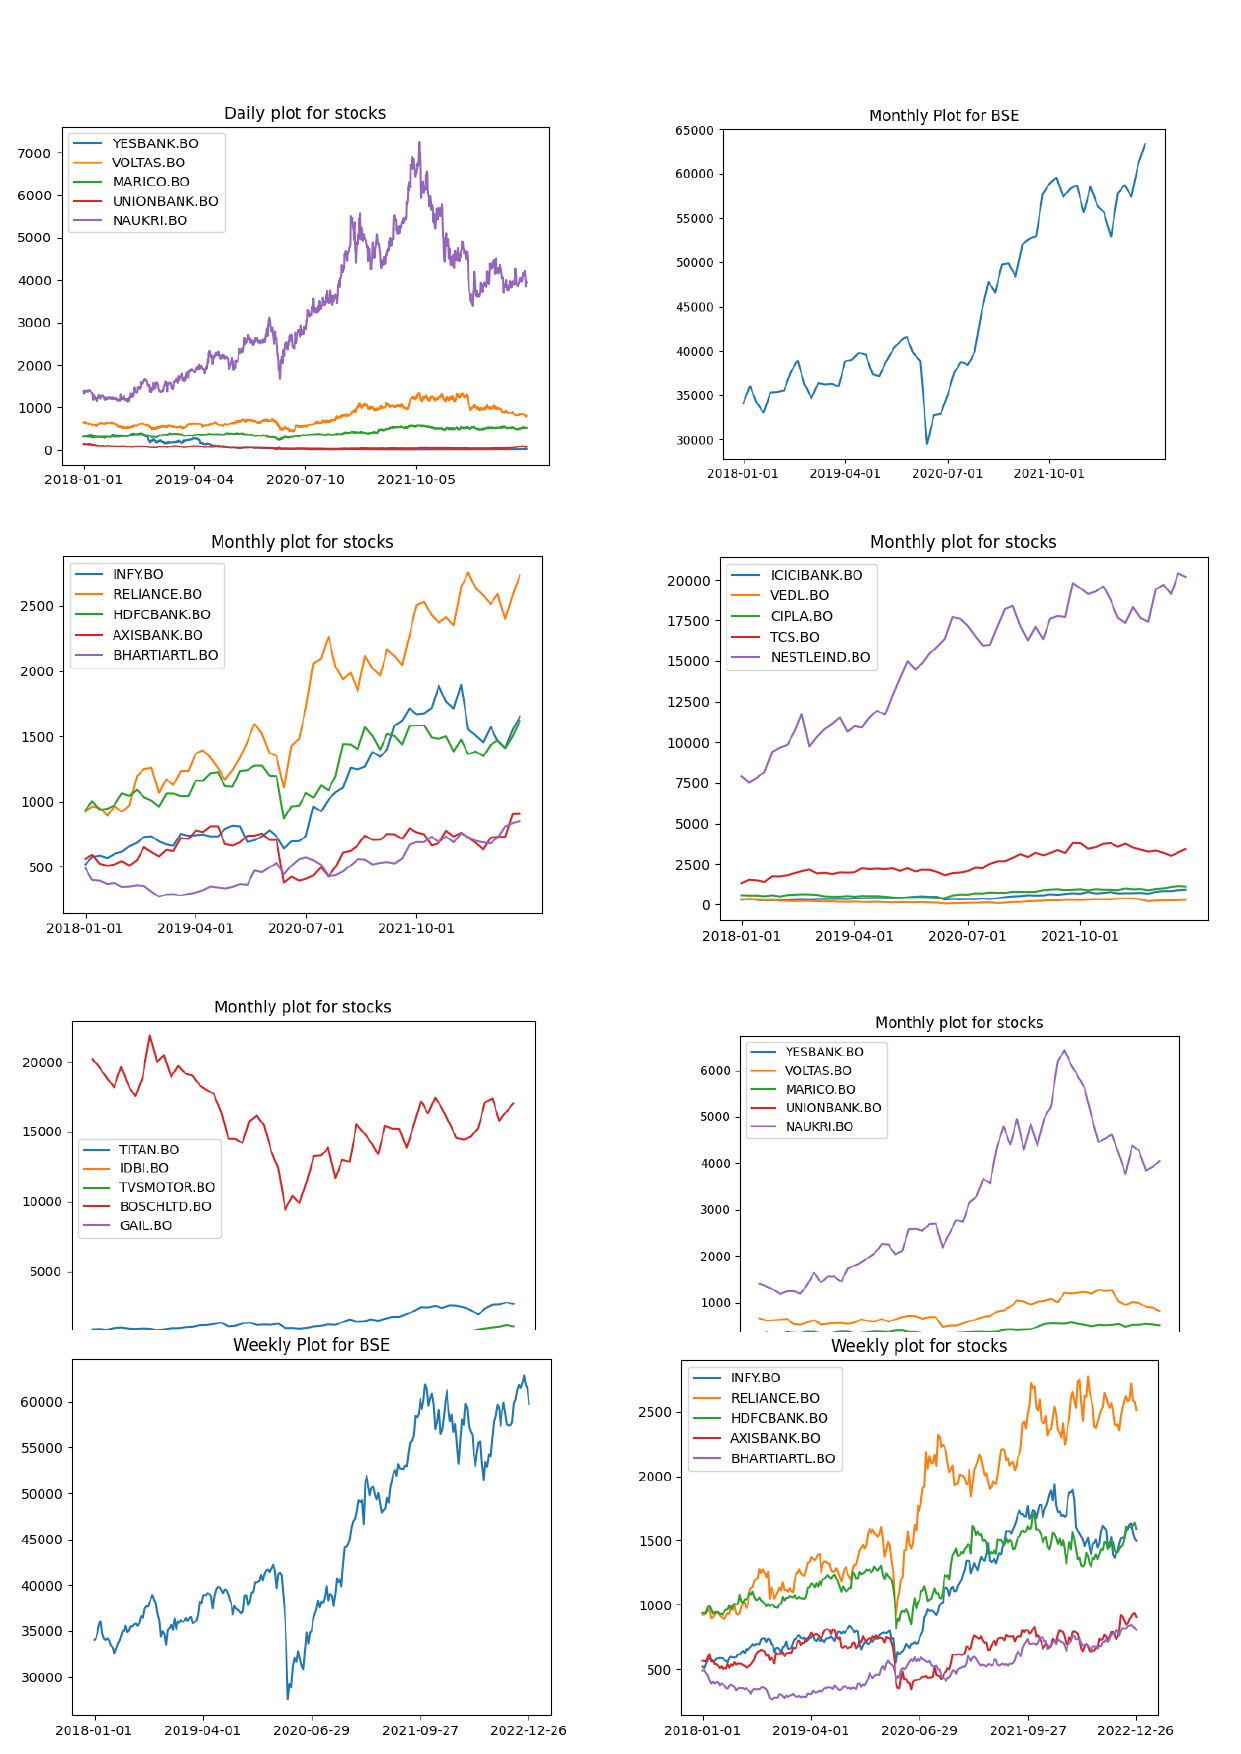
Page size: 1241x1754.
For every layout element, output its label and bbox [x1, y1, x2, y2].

picture [625, 1010, 1209, 1754]
picture [671, 102, 1195, 495]
picture [7, 99, 585, 501]
picture [662, 527, 1240, 960]
picture [7, 527, 574, 952]
picture [17, 993, 583, 1754]
